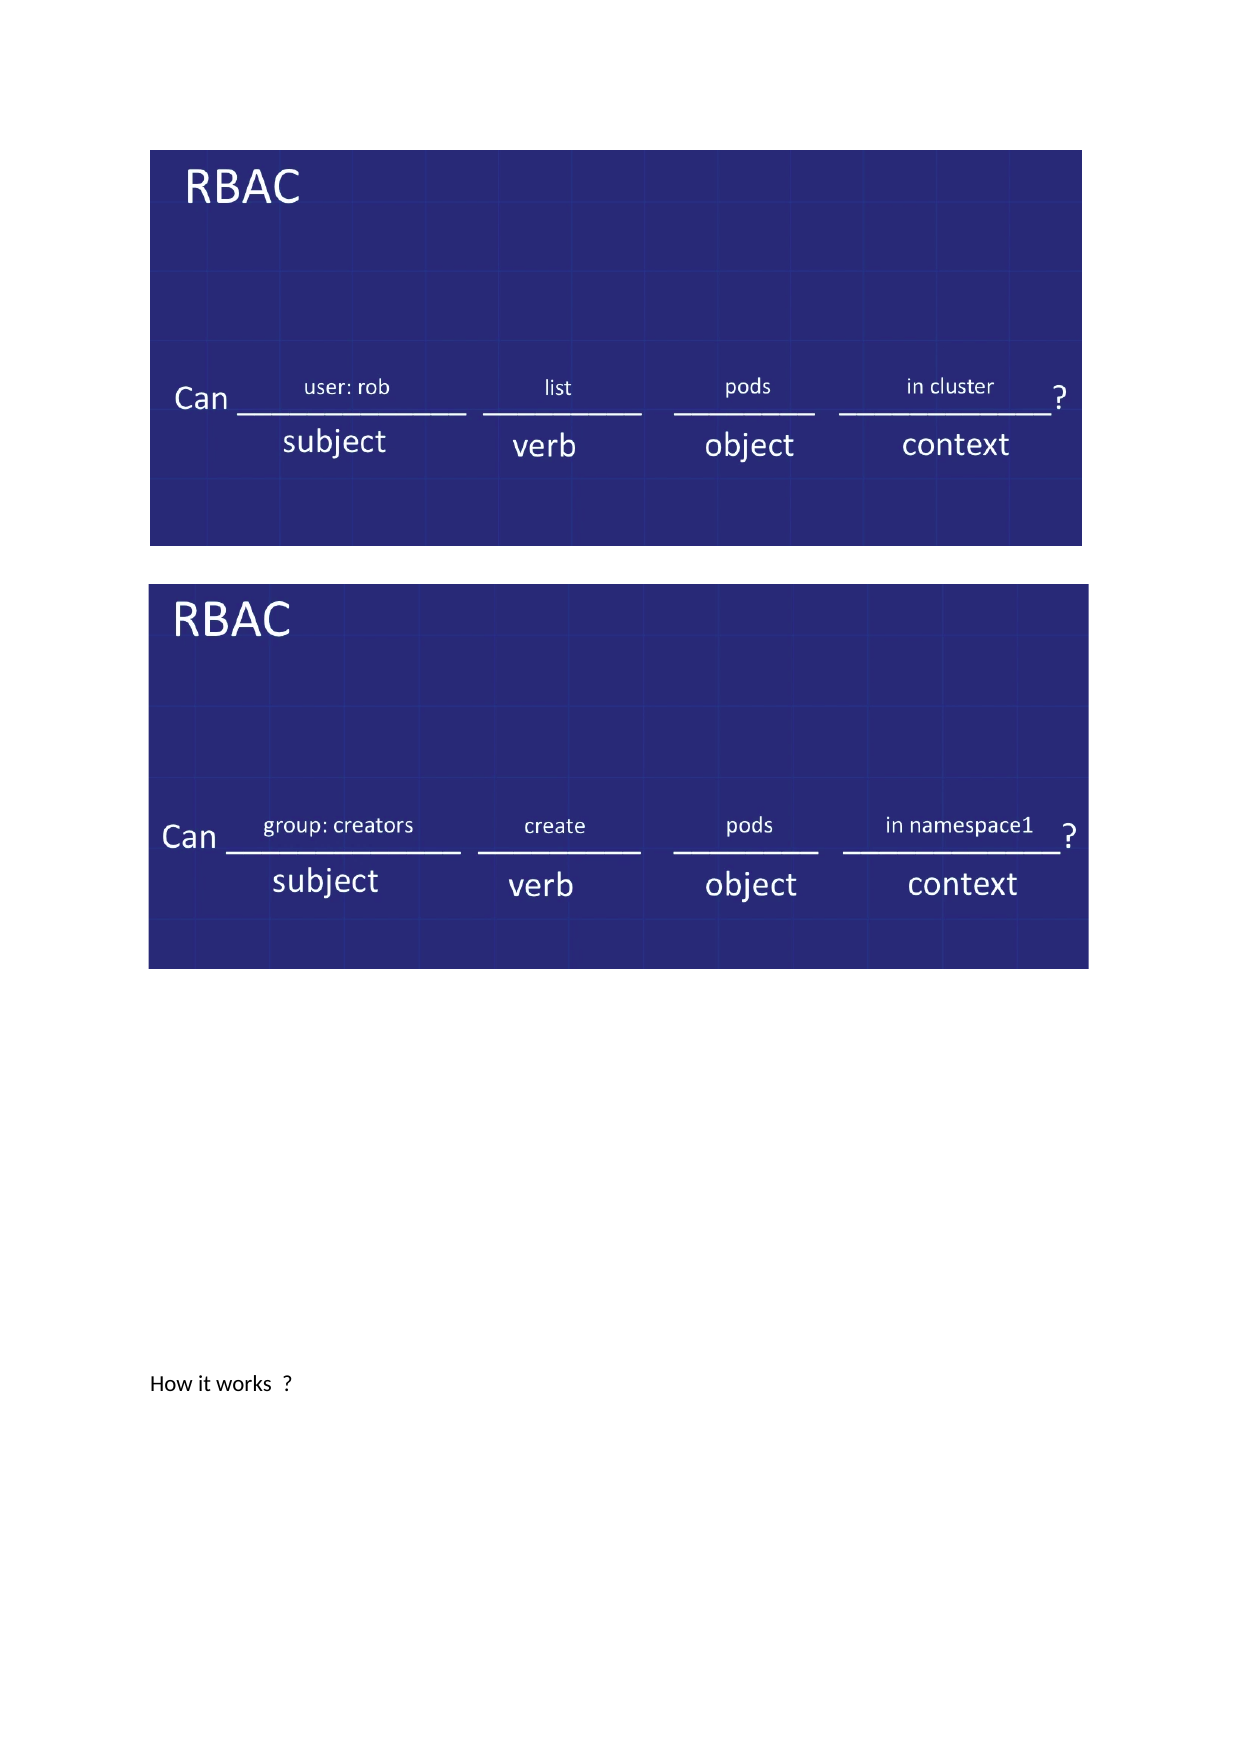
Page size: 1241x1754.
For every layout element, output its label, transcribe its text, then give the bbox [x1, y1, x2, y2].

picture [150, 150, 1091, 546]
picture [148, 584, 1089, 969]
text How it works ? [150, 1369, 1090, 1397]
